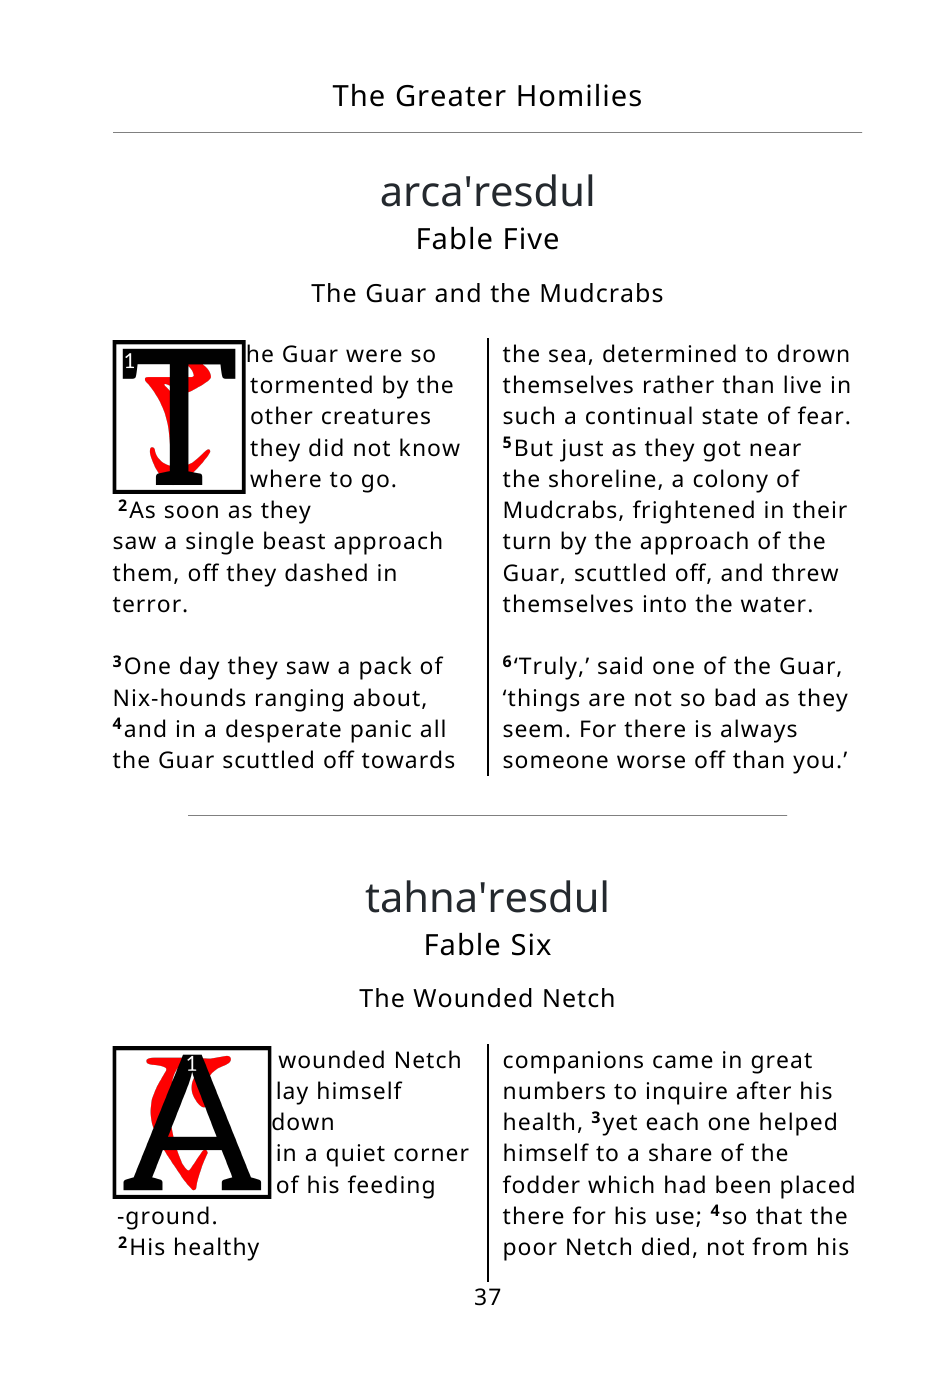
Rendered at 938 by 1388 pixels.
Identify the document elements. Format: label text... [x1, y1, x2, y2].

picture [112, 1046, 272, 1199]
text companions came in great numbers to inquire after his health, 3yet each one helped himself to a share of the fodder which had been placed there for his use; 4so that the poor Netch died, not from his [502, 1044, 862, 1262]
text lay himself down [272, 1075, 472, 1137]
text tormented by the [246, 369, 472, 400]
text -ground. [112, 1200, 472, 1231]
text 6‘Truly,’ said one of the Guar, ‘things are not so bad as they seem. For there is always someone worse off than you.’ [502, 650, 862, 775]
text the sea, determined to drown themselves rather than live in such a continual state of fear. 5But just as they got near the shoreline, a colony of Mudcrabs, frightened in their turn by the approach of the Guar, scuttled off, and threw themselves into the water. [502, 338, 862, 619]
text Fable Five [112, 218, 862, 258]
text in a quiet corner [272, 1137, 472, 1169]
text where to go. [246, 463, 472, 494]
picture [112, 340, 246, 494]
text wounded Netch [112, 1044, 472, 1075]
text The Greater Homilies [112, 75, 862, 115]
text The Guar and the Mudcrabs [112, 275, 862, 309]
text they did not know [246, 431, 472, 463]
text of his feeding [112, 1169, 472, 1200]
text The Wounded Netch [112, 981, 862, 1015]
text he Guar were so [112, 338, 472, 369]
text saw a single beast approach them, off they dashed in terror. [112, 525, 472, 619]
subtitle arca'resdul [112, 162, 862, 218]
text other creatures [246, 400, 472, 431]
subtitle tahna'resdul [112, 868, 862, 924]
text Fable Six [112, 924, 862, 964]
text 2As soon as they [112, 494, 472, 525]
text 3One day they saw a pack of Nix-hounds ranging about, 4and in a desperate panic all the Guar scuttled off towards [112, 650, 472, 775]
text 2His healthy [112, 1231, 472, 1262]
